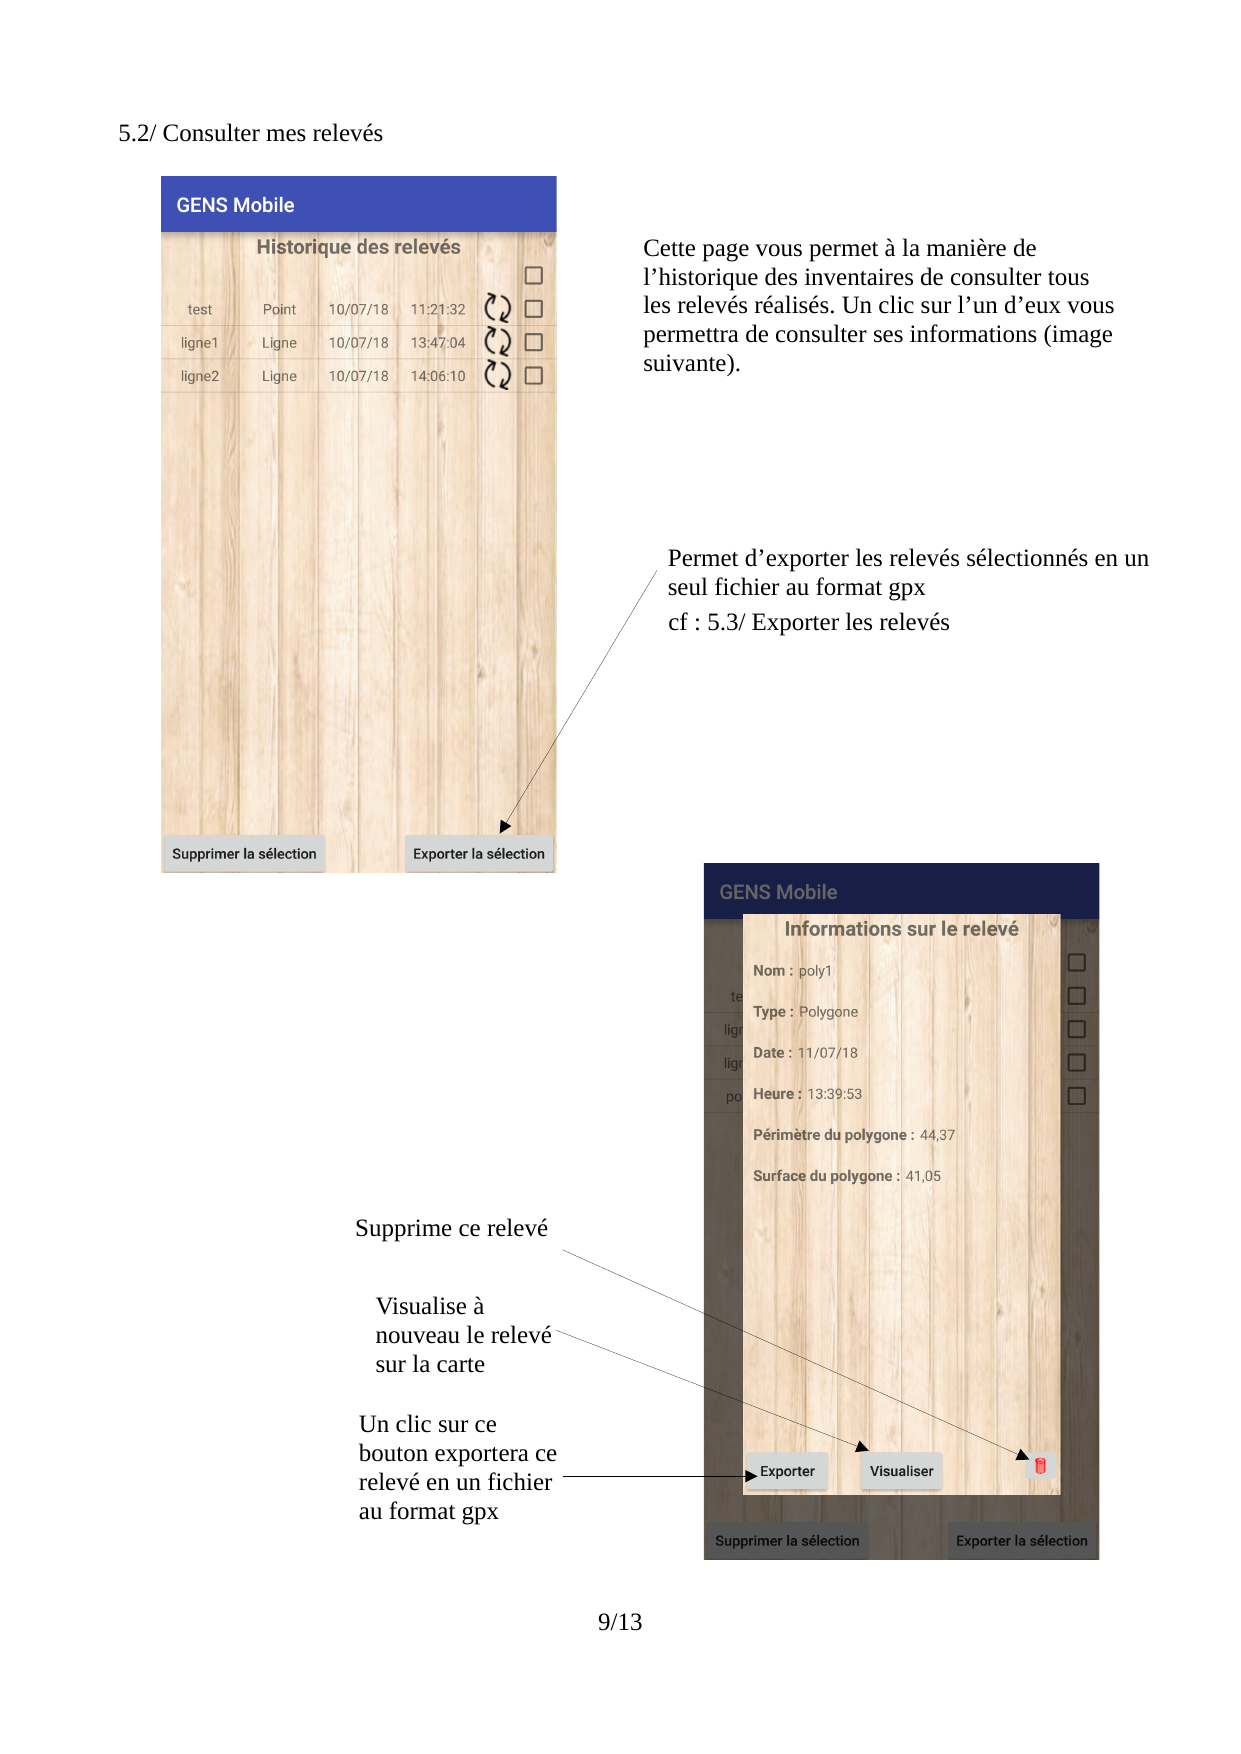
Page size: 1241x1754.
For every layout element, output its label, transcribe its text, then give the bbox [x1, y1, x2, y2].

text [557, 607, 634, 636]
text [118, 607, 161, 636]
text 5.2/ Consulter mes relevés [118, 118, 1122, 147]
picture [703, 863, 1100, 1560]
text [118, 233, 161, 377]
text Cette page vous permet à la manière de l’historique des inventaires de consulter tous les relevés réalisés. Un clic sur l’un d’eux vous permettra de consulter ses informations (image suivante). [557, 233, 1122, 377]
picture [161, 176, 557, 873]
text cf : 5.3/ Exporter les relevés [619, 607, 1122, 636]
